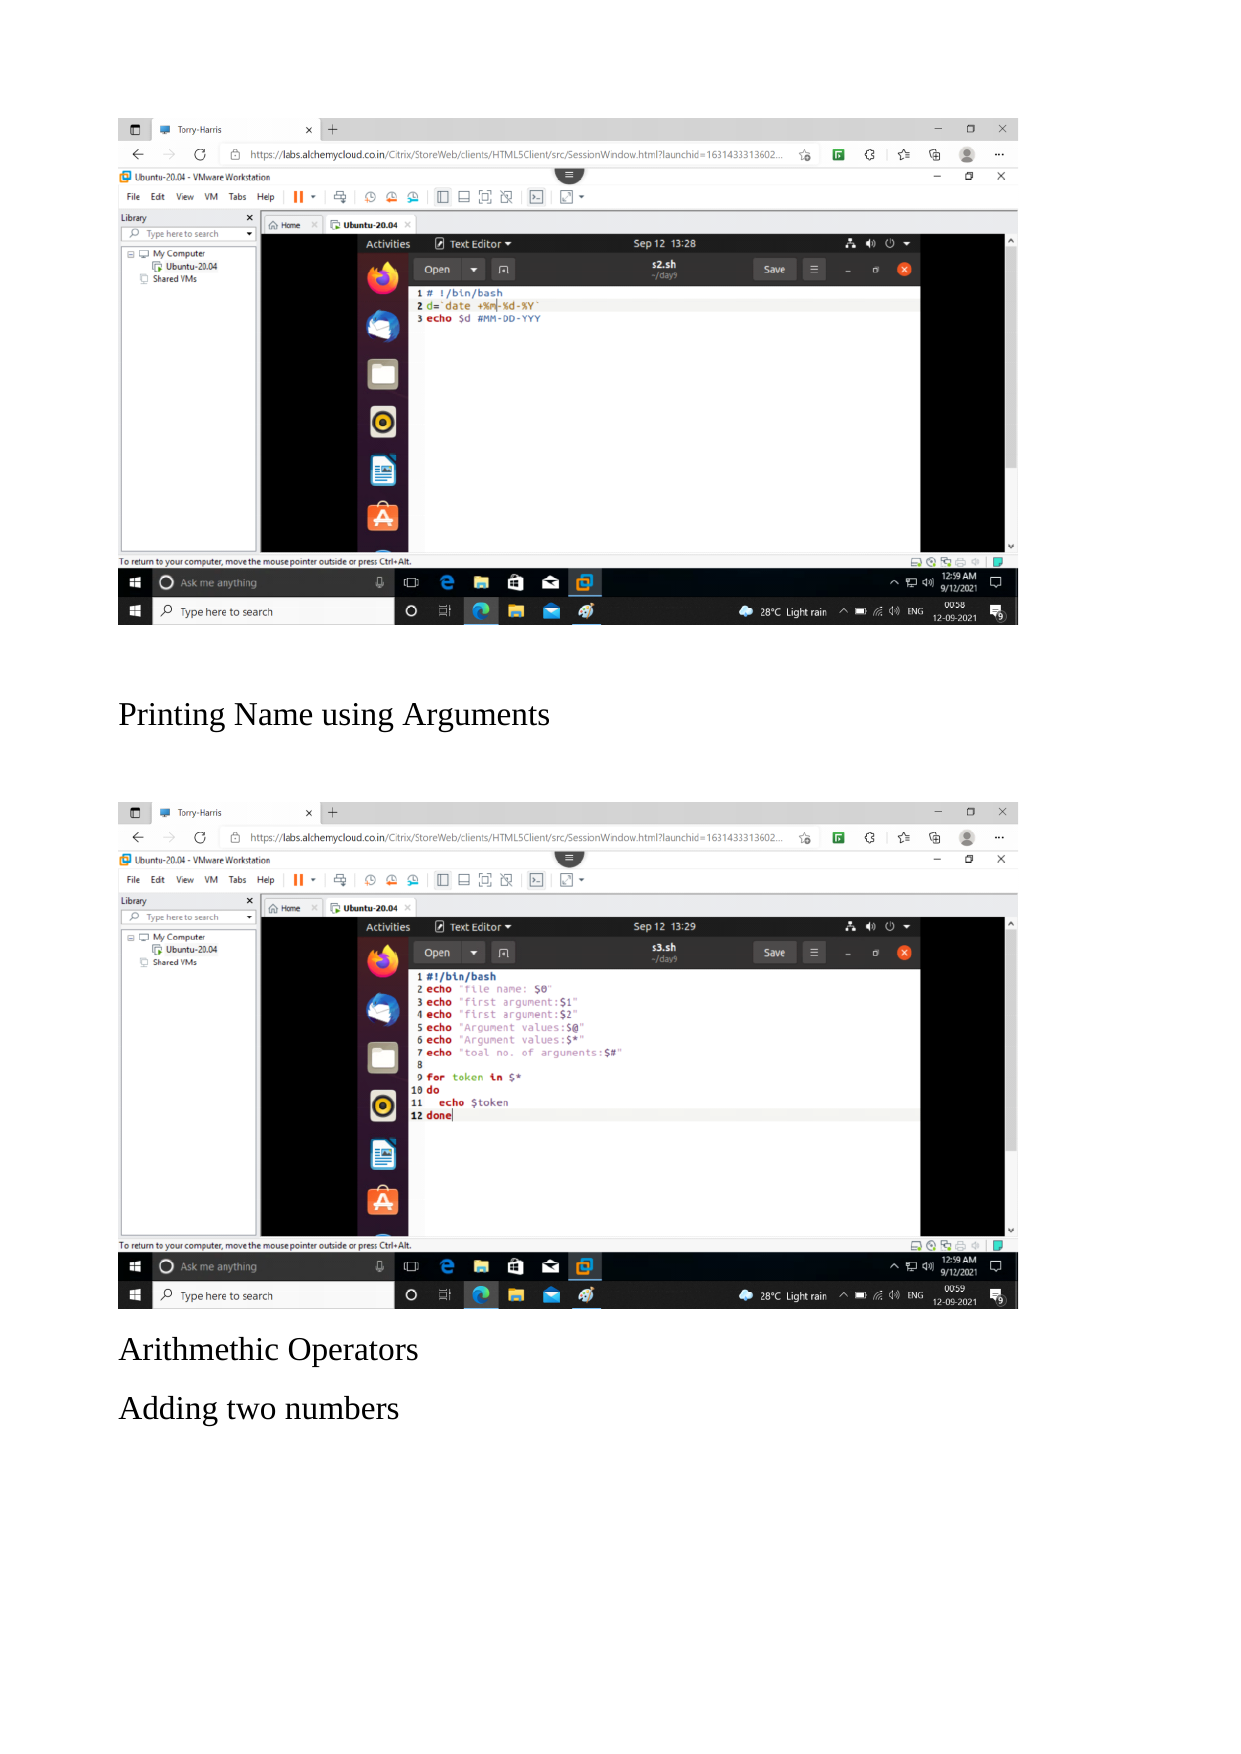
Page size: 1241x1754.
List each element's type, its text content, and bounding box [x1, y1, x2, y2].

text Printing Name using Arguments [118, 694, 1122, 732]
text Arithmethic Operators [118, 1329, 1122, 1367]
text Adding two numbers [118, 1388, 1122, 1427]
